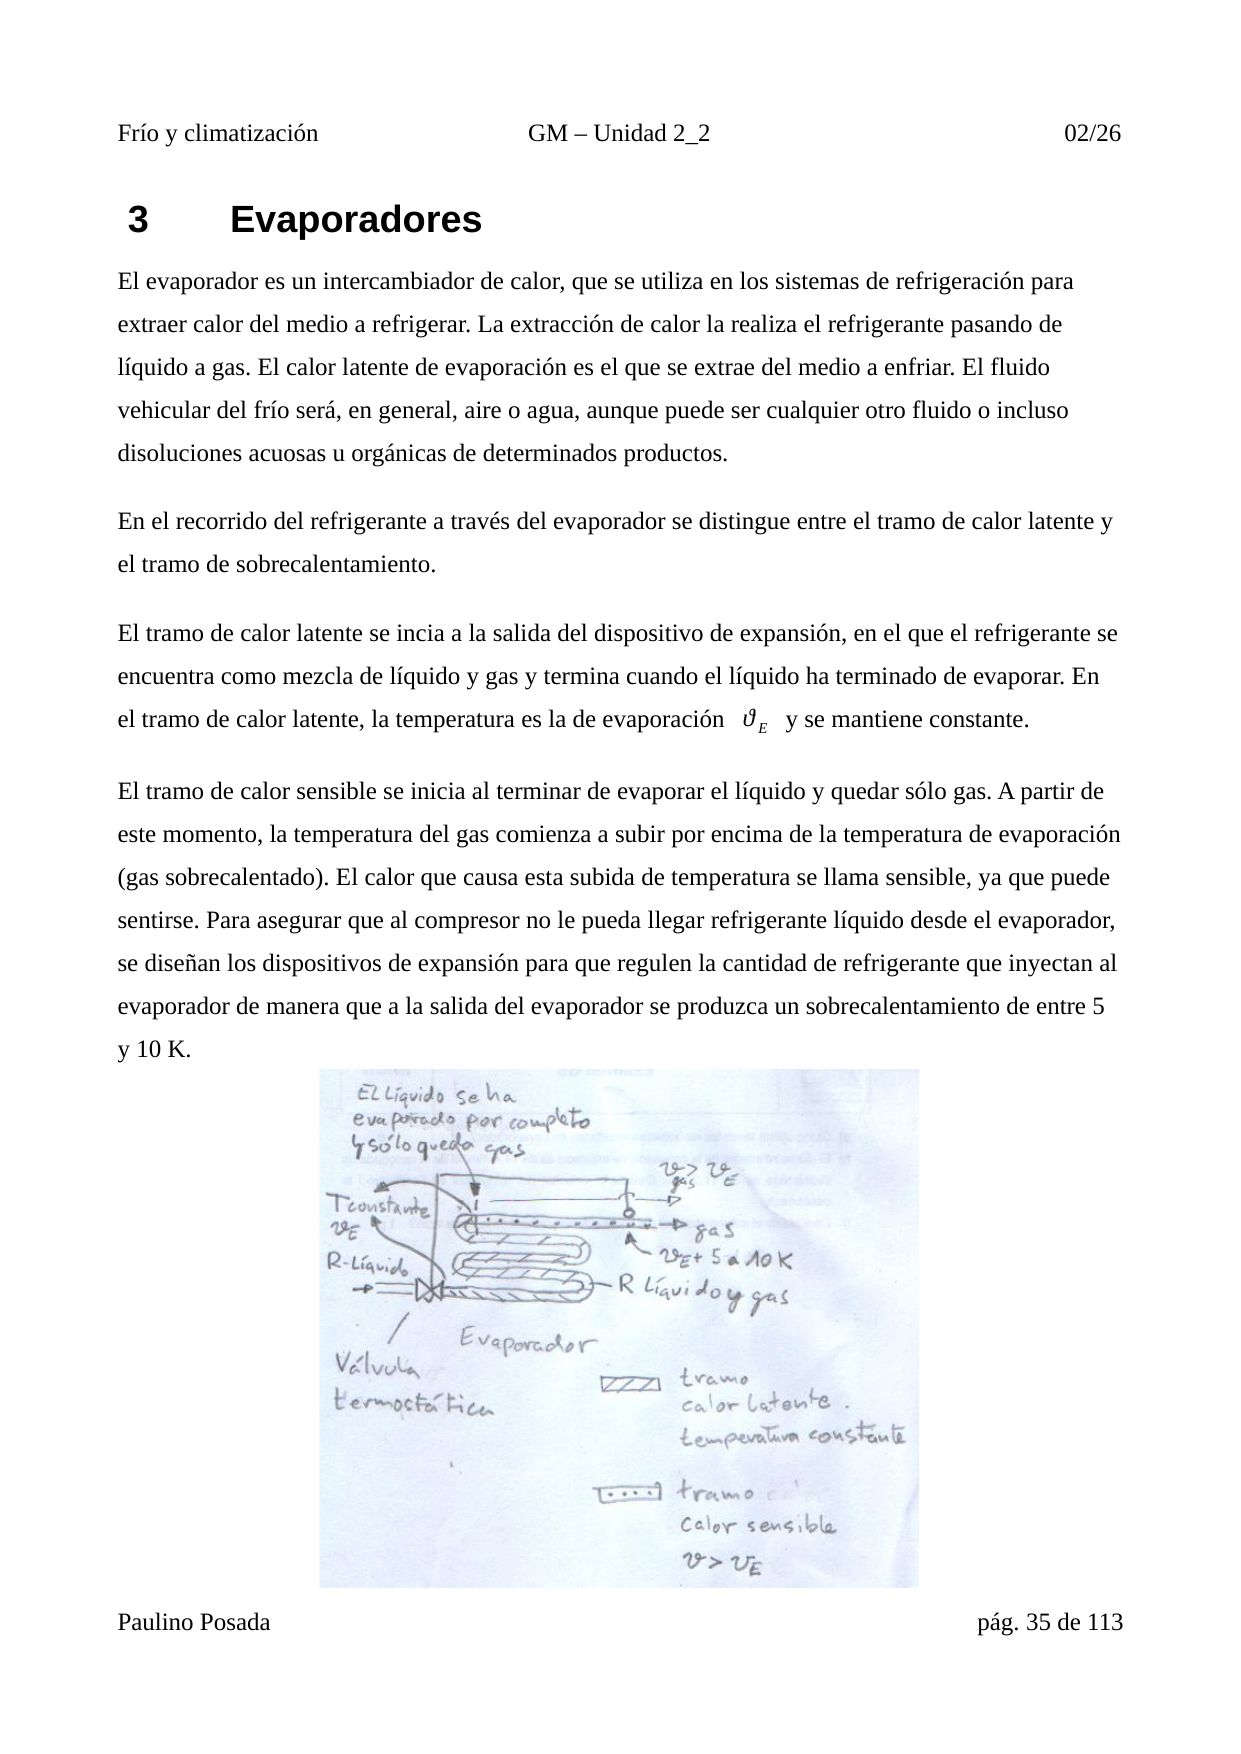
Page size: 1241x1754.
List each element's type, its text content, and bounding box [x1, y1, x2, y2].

text En el recorrido del refrigerante a través del evaporador se distingue entre el tramo de calor latente y el tramo de sobrecalentamiento. [117, 506, 1123, 578]
picture [319, 1069, 920, 1588]
text El tramo de calor latente se incia a la salida del dispositivo de expansión, en el que el refrigerante se encuentra como mezcla de líquido y gas y termina cuando el líquido ha terminado de evaporar. En el tramo de calor latente, la temperatura es la de evaporacióny se mantiene constante. [117, 618, 1123, 736]
subtitle Evaporadores [117, 197, 1123, 241]
text El evaporador es un intercambiador de calor, que se utiliza en los sistemas de refrigeración para extraer calor del medio a refrigerar. La extracción de calor la realiza el refrigerante pasando de líquido a gas. El calor latente de evaporación es el que se extrae del medio a enfriar. El fluido vehicular del frío será, en general, aire o agua, aunque puede ser cualquier otro fluido o incluso disoluciones acuosas u orgánicas de determinados productos. [117, 266, 1123, 467]
text El tramo de calor sensible se inicia al terminar de evaporar el líquido y quedar sólo gas. A partir de este momento, la temperatura del gas comienza a subir por encima de la temperatura de evaporación (gas sobrecalentado). El calor que causa esta subida de temperatura se llama sensible, ya que puede sentirse. Para asegurar que al compresor no le pueda llegar refrigerante líquido desde el evaporador, se diseñan los dispositivos de expansión para que regulen la cantidad de refrigerante que inyectan al evaporador de manera que a la salida del evaporador se produzca un sobrecalentamiento de entre 5 y 10 K. [117, 776, 1123, 1063]
